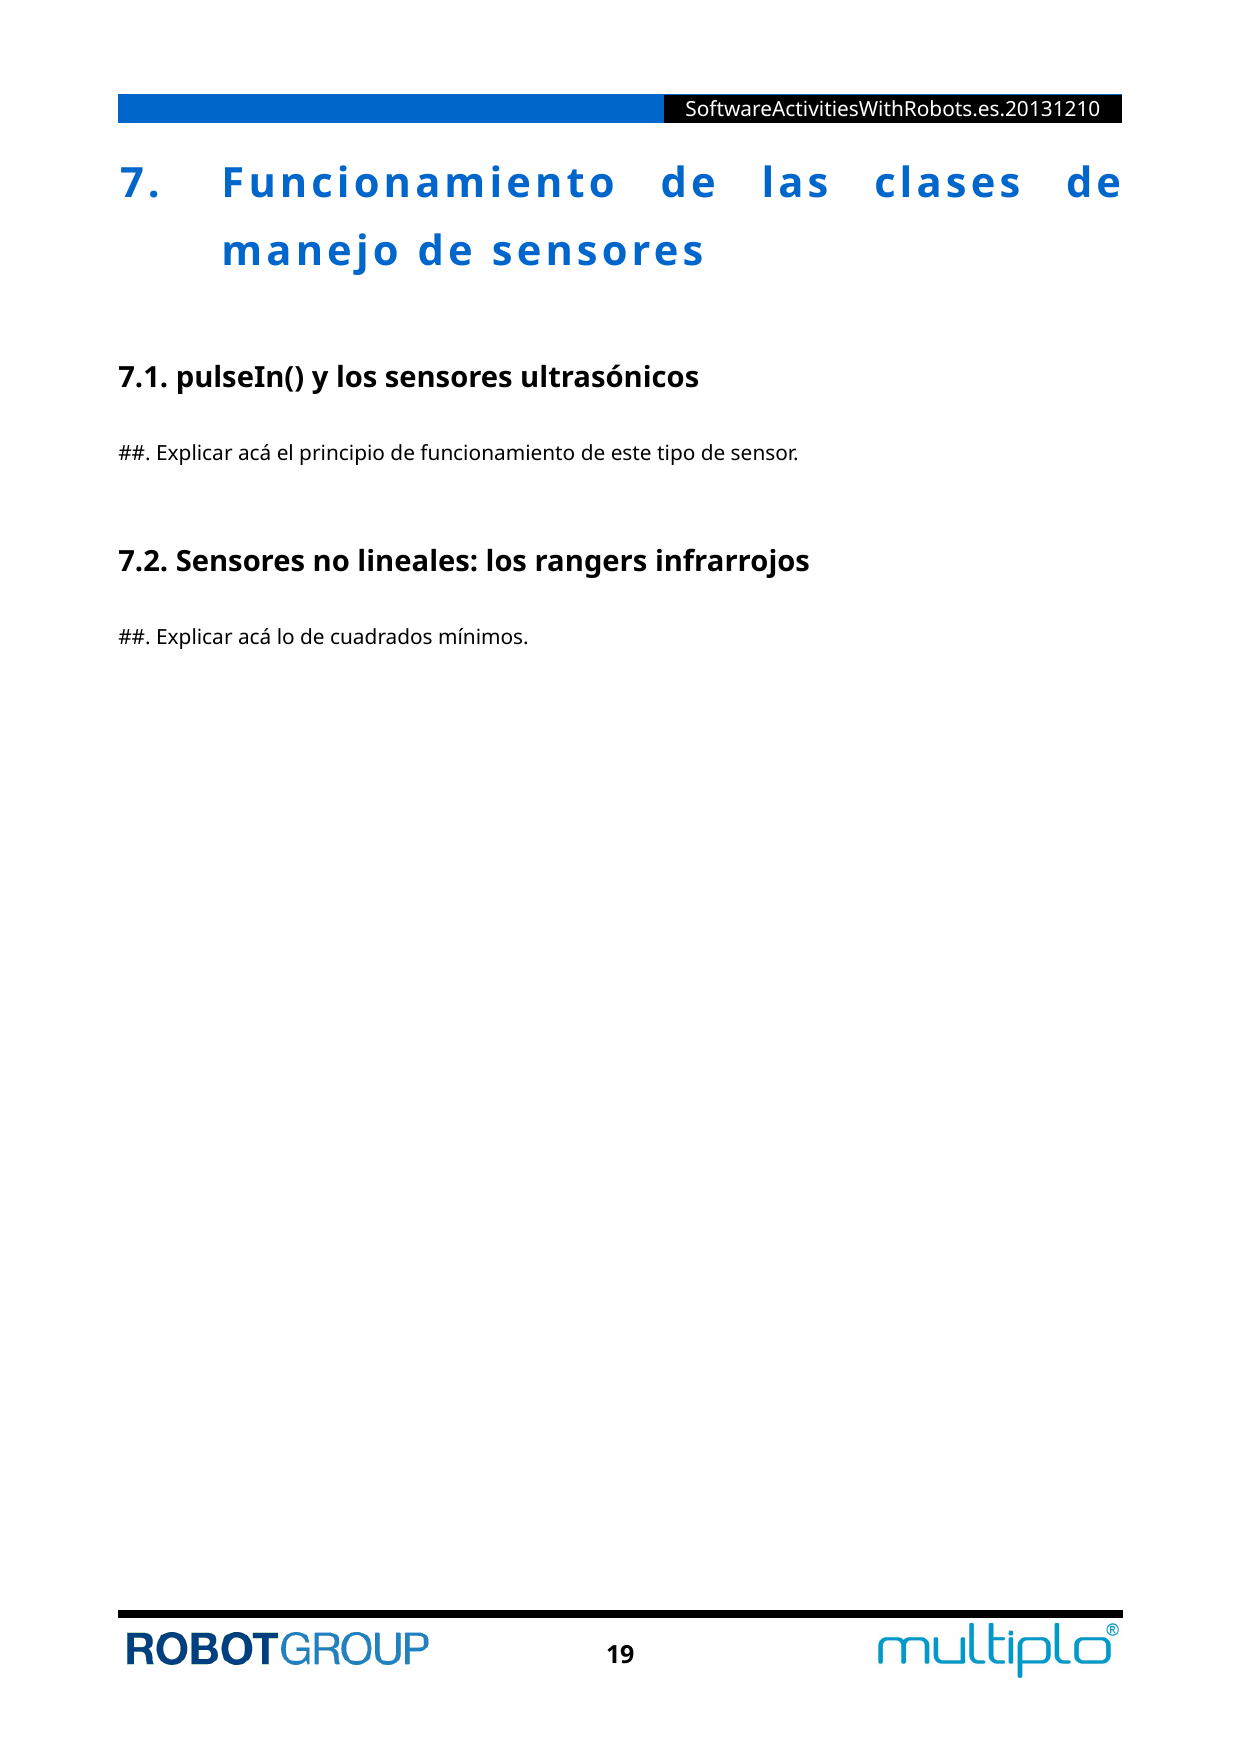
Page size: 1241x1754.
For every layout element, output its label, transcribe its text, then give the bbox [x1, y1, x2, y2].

text 7.2. Sensores no lineales: los rangers infrarrojos [118, 541, 1122, 580]
text 7. Funcionamiento de las clases de manejo de sensores [120, 152, 1122, 277]
text 7.1. pulseIn() y los sensores ultrasónicos [118, 357, 1122, 396]
picture [877, 1622, 1123, 1679]
picture [118, 1622, 434, 1673]
text ##. Explicar acá lo de cuadrados mínimos. [118, 622, 1122, 651]
text ##. Explicar acá el principio de funcionamiento de este tipo de sensor. [118, 438, 1122, 467]
